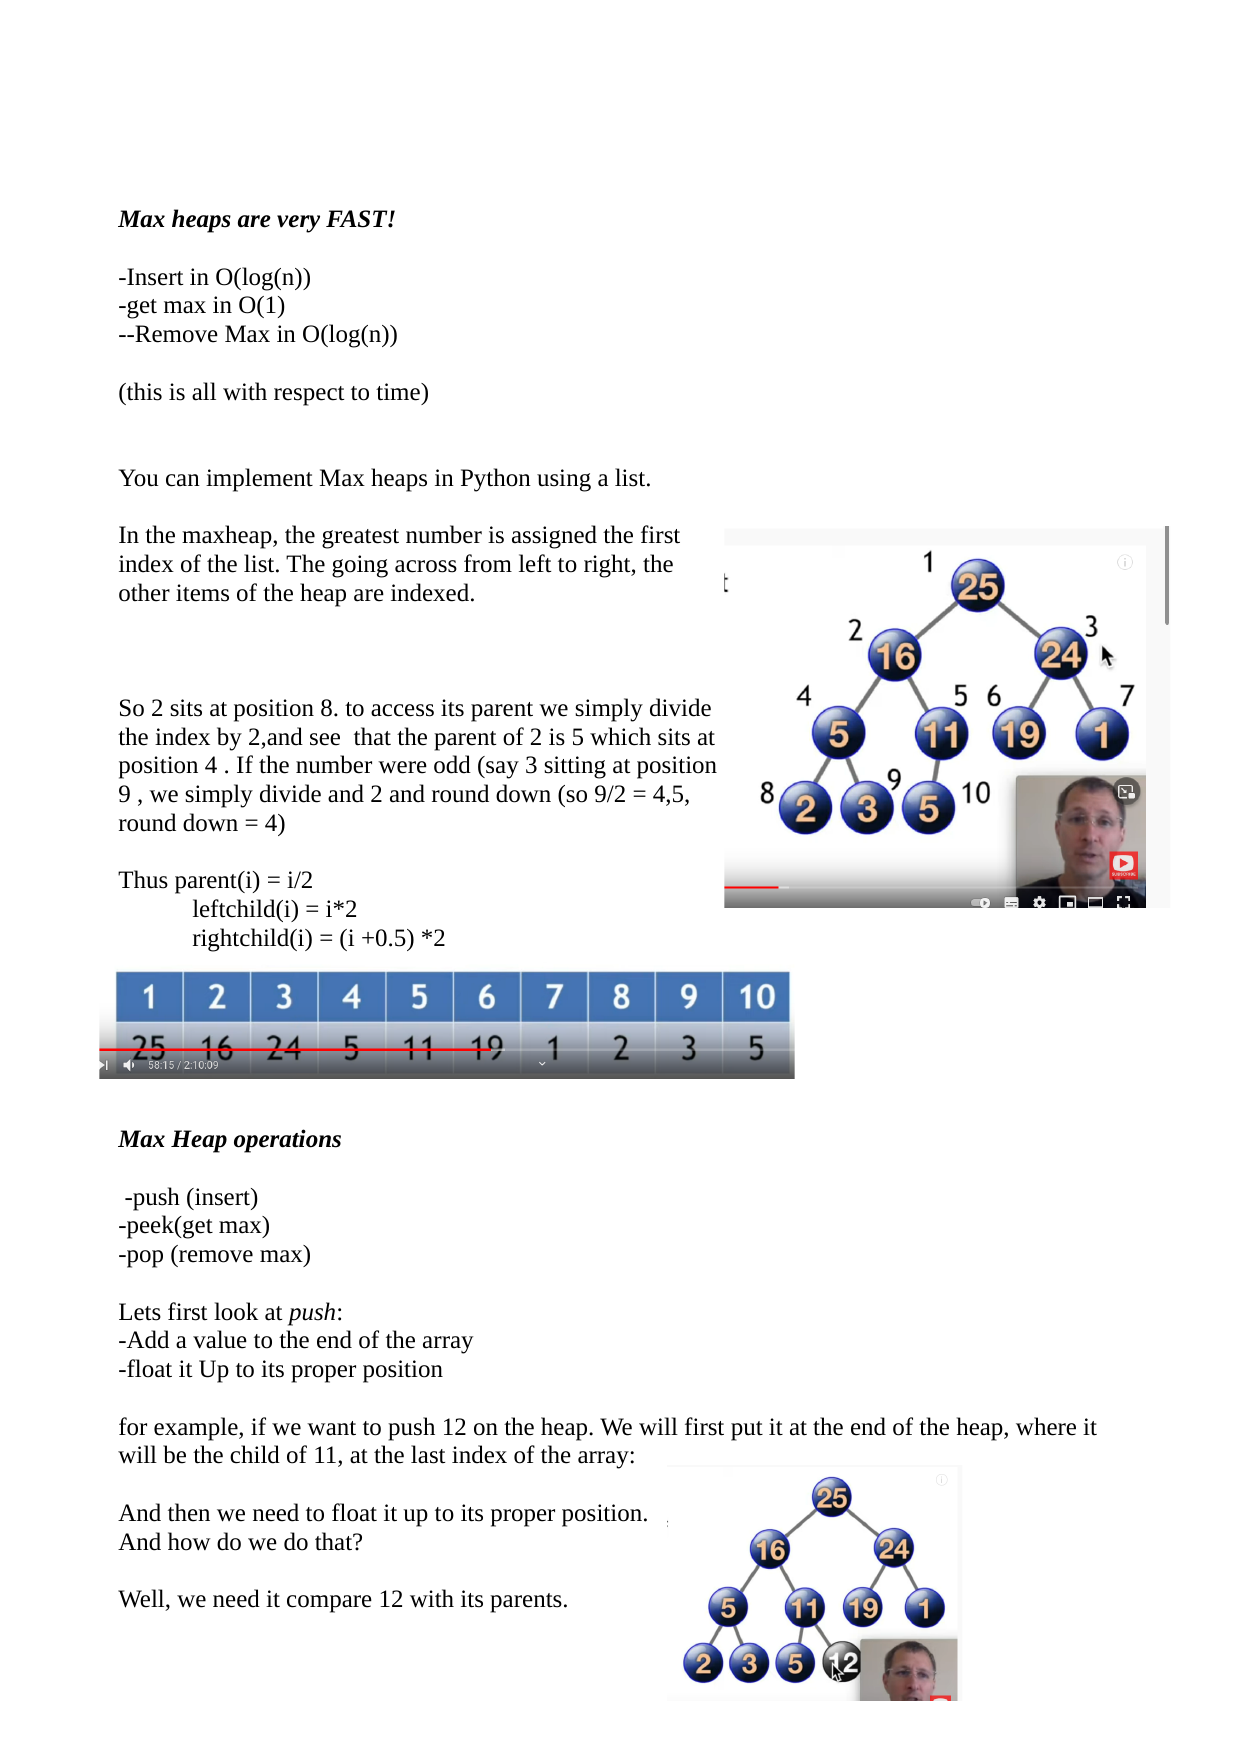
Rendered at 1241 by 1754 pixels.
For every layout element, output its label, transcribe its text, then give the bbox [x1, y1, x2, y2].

text In the maxheap, the greatest number is assigned the first index of the list. The going across from left to right, the other items of the heap are indexed. [118, 521, 1122, 607]
text You can implement Max heaps in Python using a list. [118, 463, 1122, 492]
picture [946, 1465, 963, 1701]
text leftchild(i) = i*2 [118, 894, 1122, 923]
text -get max in O(1) [118, 291, 1122, 319]
text -float it Up to its proper position [118, 1354, 1122, 1383]
text And then we need to float it up to its proper position. [118, 1498, 946, 1527]
text (this is all with respect to time) [118, 377, 1122, 406]
text Lets first look at push: [118, 1297, 1122, 1326]
text -push (insert) [118, 1182, 1122, 1211]
text [963, 1584, 1122, 1613]
text rightchild(i) = (i +0.5) *2 [118, 923, 1122, 952]
text Max heaps are very FAST! [118, 204, 1122, 233]
text -Add a value to the end of the array [118, 1326, 1122, 1354]
text Well, we need it compare 12 with its parents. [118, 1584, 946, 1613]
text --Remove Max in O(log(n)) [118, 319, 1122, 348]
text -Insert in O(log(n)) [118, 262, 1122, 291]
text [963, 1498, 1122, 1527]
text [963, 1527, 1122, 1556]
text So 2 sits at position 8. to access its parent we simply divide the index by 2,and see that the parent of 2 is 5 which sits at position 4 . If the number were odd (say 3 sitting at position 9 , we simply divide and 2 and round down (so 9/2 = 4,5, round down = 4) [118, 693, 1122, 837]
text Thus parent(i) = i/2 [118, 866, 1122, 894]
text for example, if we want to push 12 on the heap. We will first put it at the end of the heap, where it will be the child of 11, at the last index of the array: [118, 1412, 1122, 1469]
text Max Heap operations [118, 1124, 1122, 1153]
text -peek(get max) [118, 1211, 1122, 1239]
text And how do we do that? [118, 1527, 946, 1556]
text -pop (remove max) [118, 1239, 1122, 1268]
